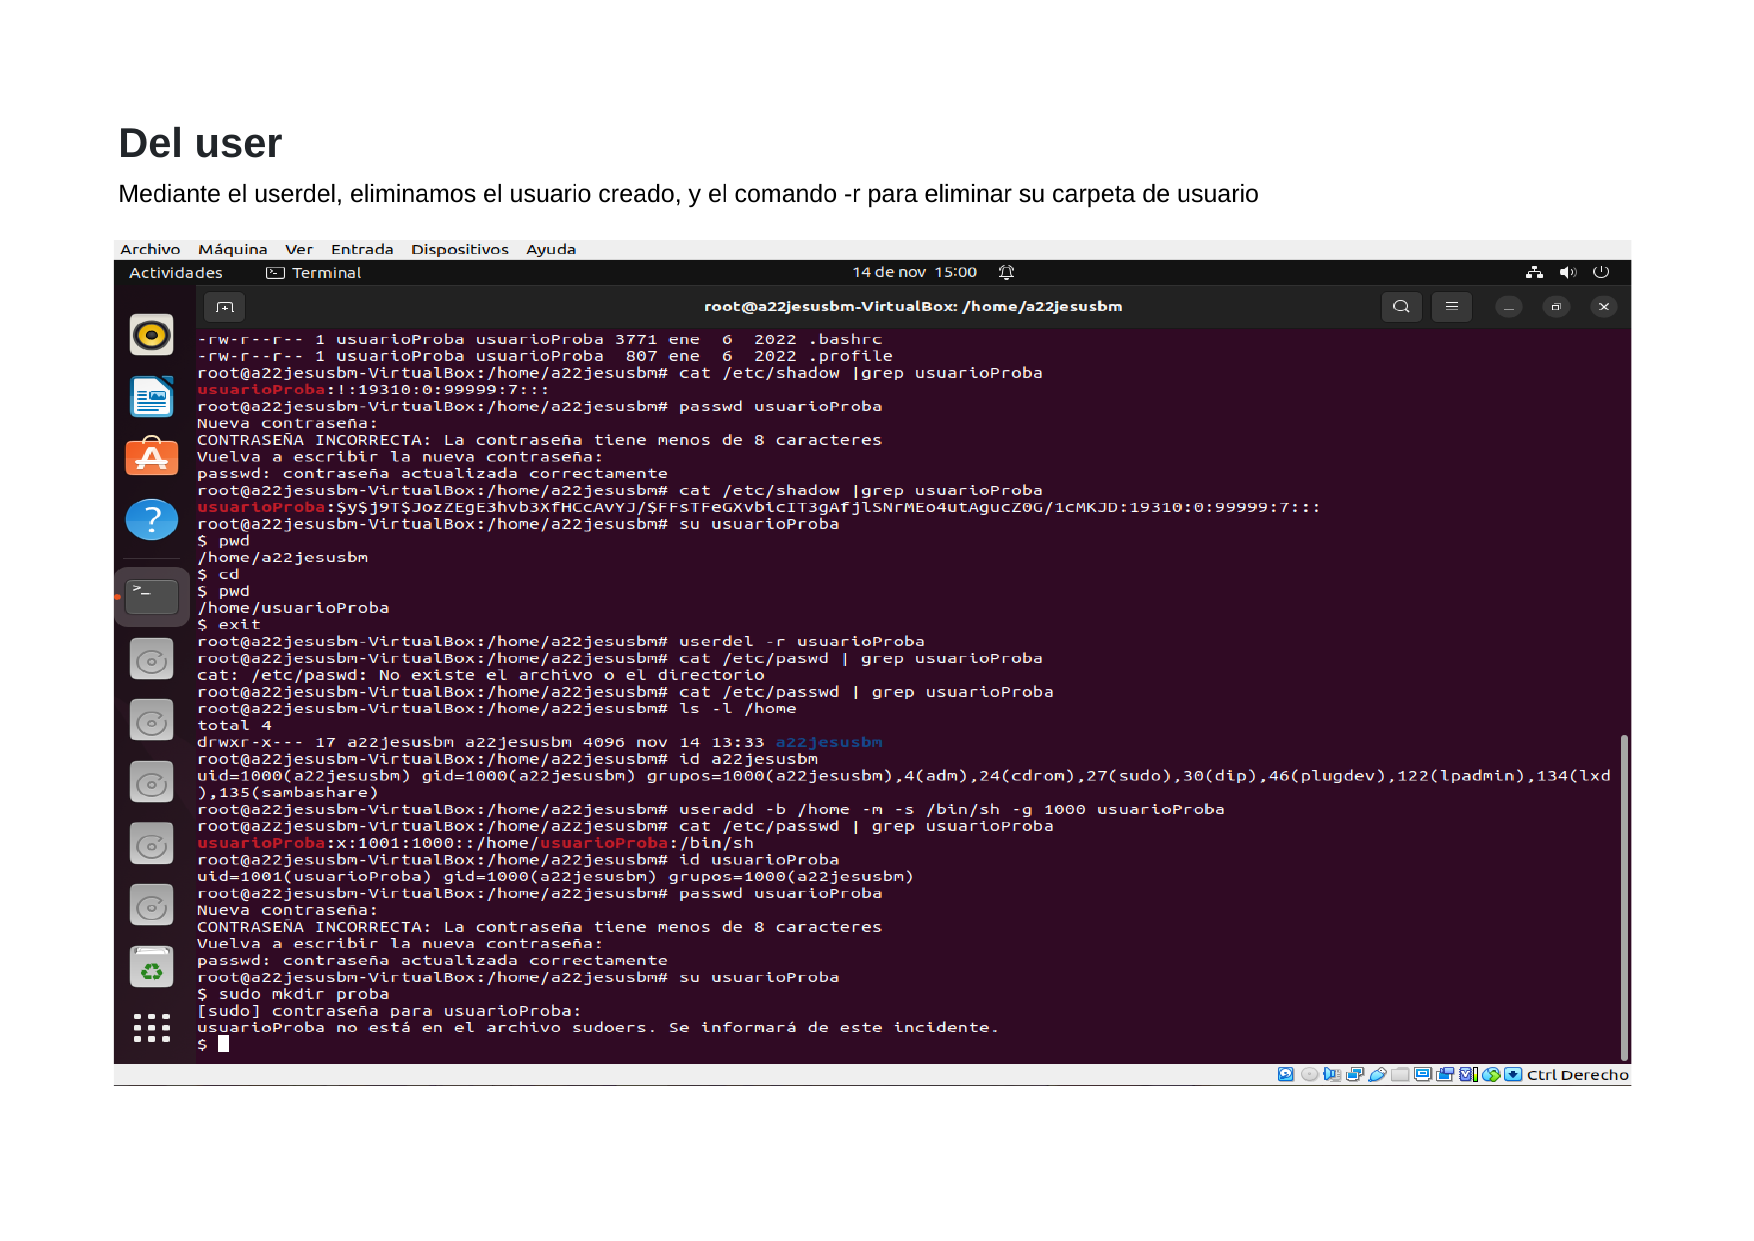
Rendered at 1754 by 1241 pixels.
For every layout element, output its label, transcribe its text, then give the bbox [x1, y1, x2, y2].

picture [113, 240, 1632, 1086]
text Mediante el userdel, eliminamos el usuario creado, y el comando -r para eliminar su carpeta de usuario [118, 178, 1636, 207]
subtitle Del user [118, 118, 1636, 166]
